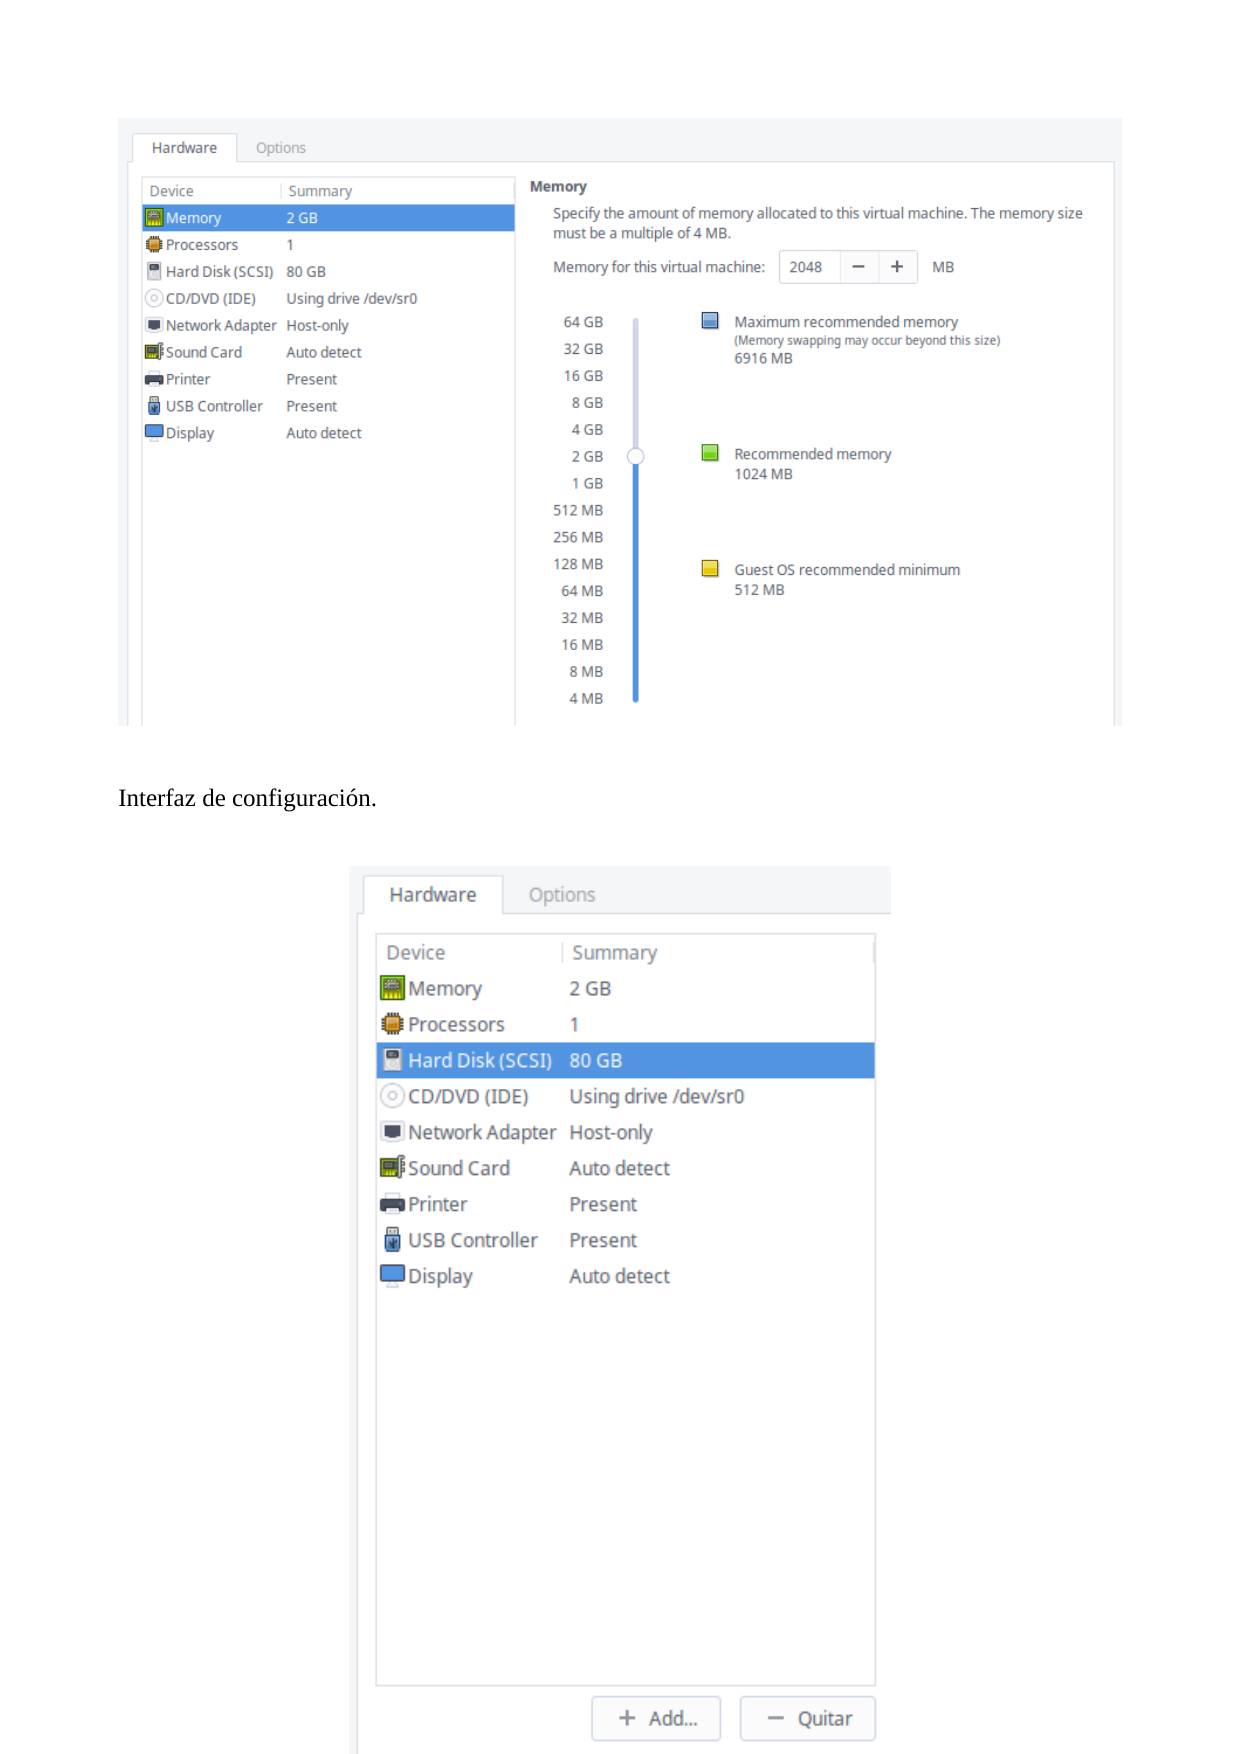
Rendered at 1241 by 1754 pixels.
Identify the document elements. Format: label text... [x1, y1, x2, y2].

picture [118, 118, 1123, 726]
picture [349, 866, 892, 1754]
text Interfaz de configuración. [118, 783, 1122, 812]
